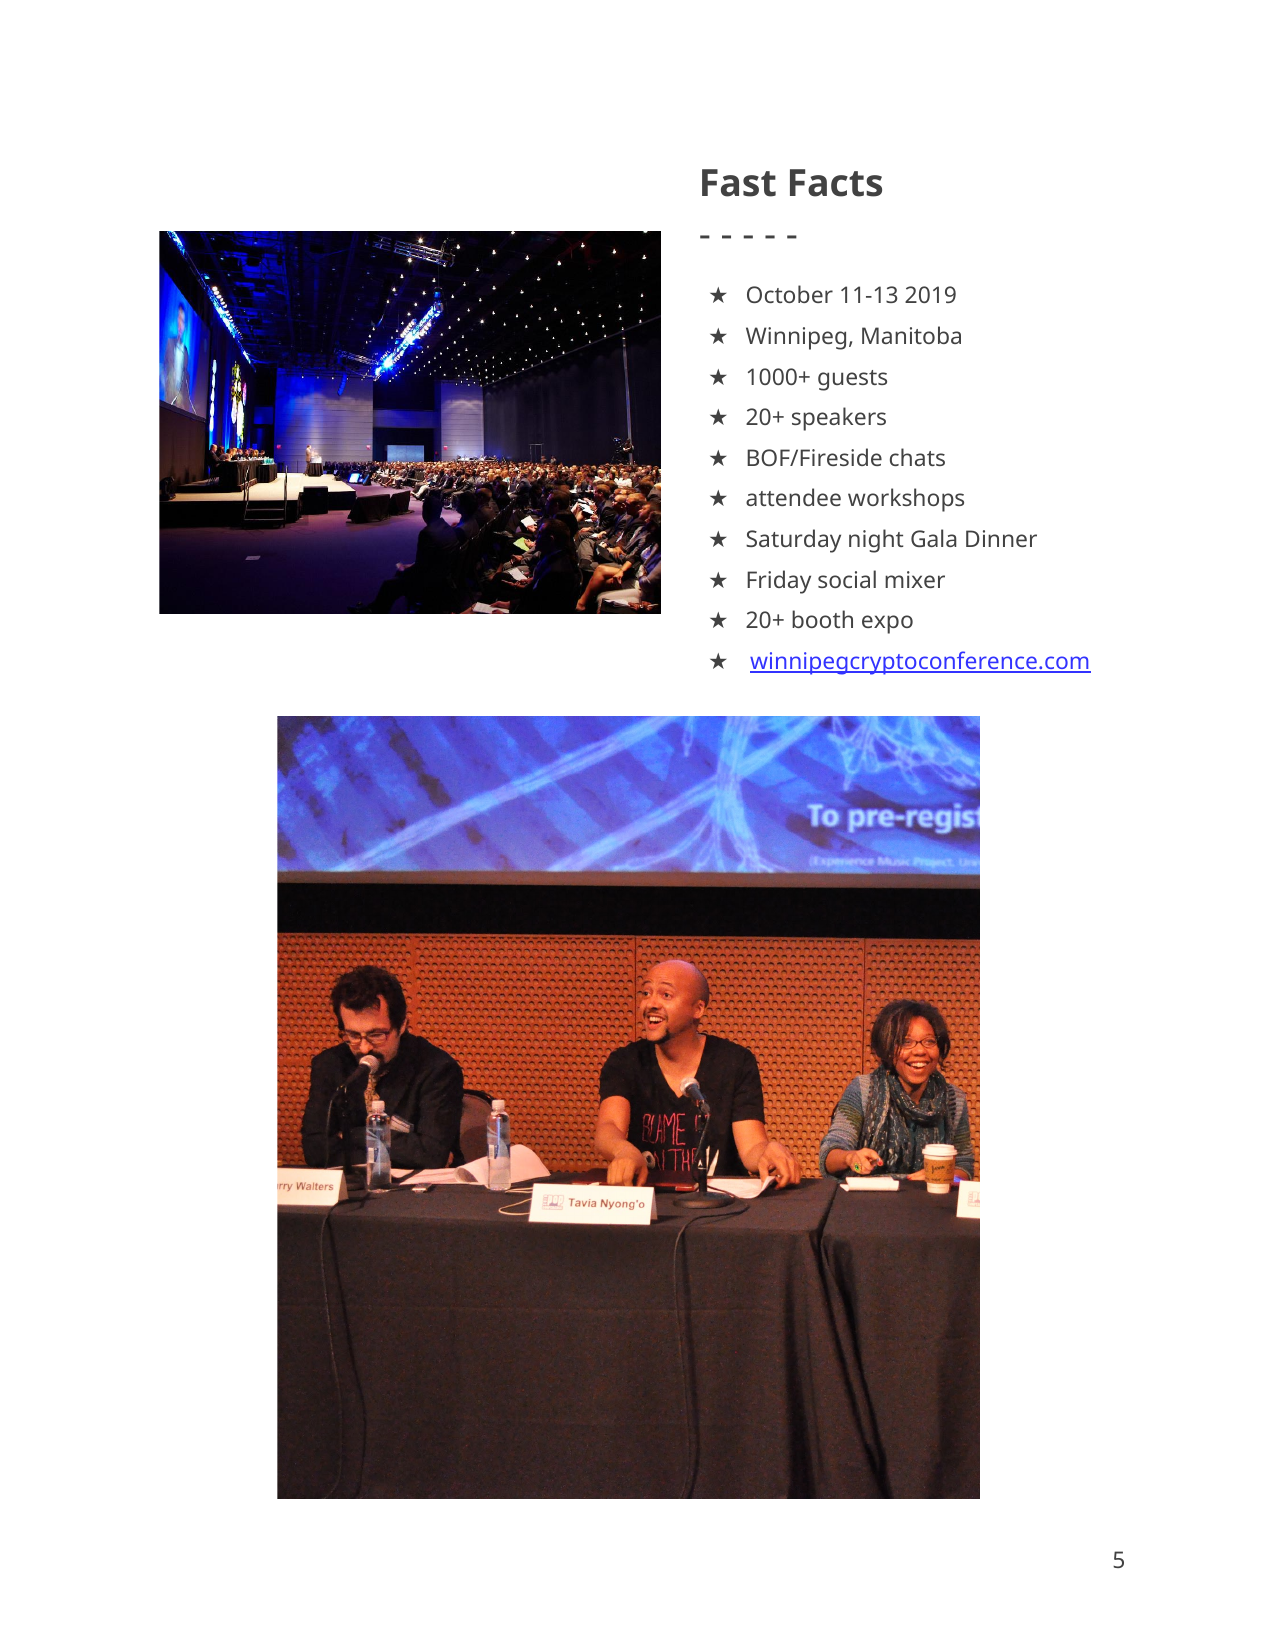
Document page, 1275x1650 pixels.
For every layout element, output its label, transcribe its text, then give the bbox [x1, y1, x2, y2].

list Friday social mixer [661, 563, 1125, 595]
list Saturday night Gala Dinner [661, 523, 1125, 554]
text - - - - - [150, 207, 1125, 258]
list BOF/Fireside chats [661, 442, 1125, 473]
list 20+ booth expo [159, 604, 1125, 635]
list October 11-13 2019 [661, 279, 1125, 310]
list 20+ speakers [661, 401, 1125, 432]
list 1000+ guests [661, 360, 1125, 392]
list Winnipeg, Manitoba [661, 320, 1125, 351]
list winnipegcryptoconference.com [159, 645, 1125, 676]
subtitle Fast Facts [150, 156, 1125, 207]
picture [159, 231, 661, 614]
list attendee workshops [661, 482, 1125, 513]
picture [277, 716, 421, 1499]
